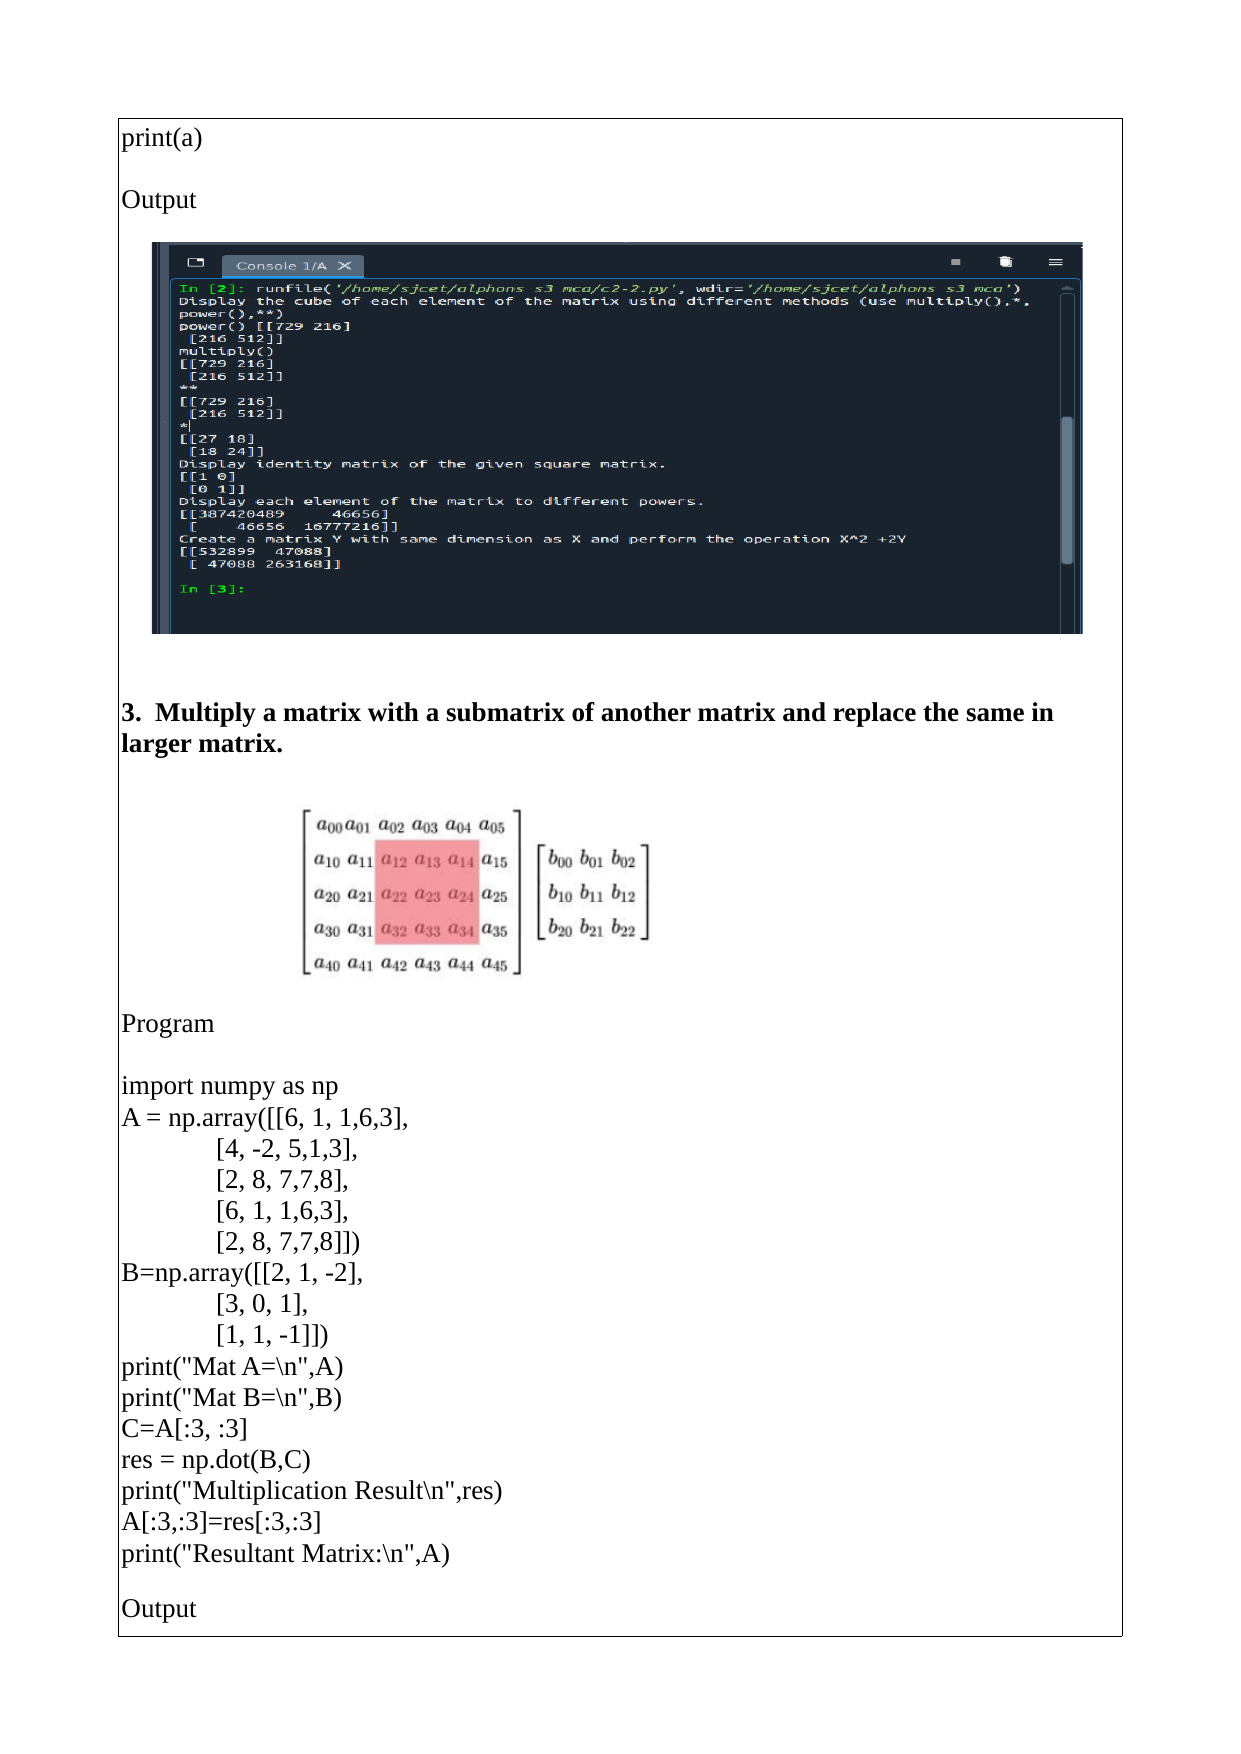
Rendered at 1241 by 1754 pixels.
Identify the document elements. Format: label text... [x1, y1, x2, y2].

picture [298, 764, 661, 1003]
text print("Multiplication Result\n",res) [121, 1474, 1119, 1506]
text print("Mat A=\n",A) [121, 1350, 1119, 1381]
text A = np.array([[6, 1, 1,6,3], [121, 1101, 1119, 1132]
text res = np.dot(B,C) [121, 1443, 1119, 1474]
text [2, 8, 7,7,8], [121, 1163, 1119, 1194]
text [2, 8, 7,7,8]]) [121, 1225, 1119, 1256]
text print("Resultant Matrix:\n",A) [121, 1537, 1119, 1568]
text [6, 1, 1,6,3], [121, 1194, 1119, 1225]
text print(a) [121, 121, 1119, 152]
text import numpy as np [121, 1069, 1119, 1101]
text Program [121, 1007, 1119, 1038]
text B=np.array([[2, 1, -2], [121, 1256, 1119, 1287]
text Output [121, 1592, 1119, 1623]
text 3. Multiply a matrix with a submatrix of another matrix and replace the same in larger matrix. [121, 696, 1119, 758]
text [4, -2, 5,1,3], [121, 1132, 1119, 1163]
text C=A[:3, :3] [121, 1412, 1119, 1443]
text Output [121, 183, 1119, 214]
text [3, 0, 1], [121, 1287, 1119, 1319]
text print("Mat B=\n",B) [121, 1381, 1119, 1412]
text [1, 1, -1]]) [121, 1319, 1119, 1350]
text A[:3,:3]=res[:3,:3] [121, 1506, 1119, 1537]
